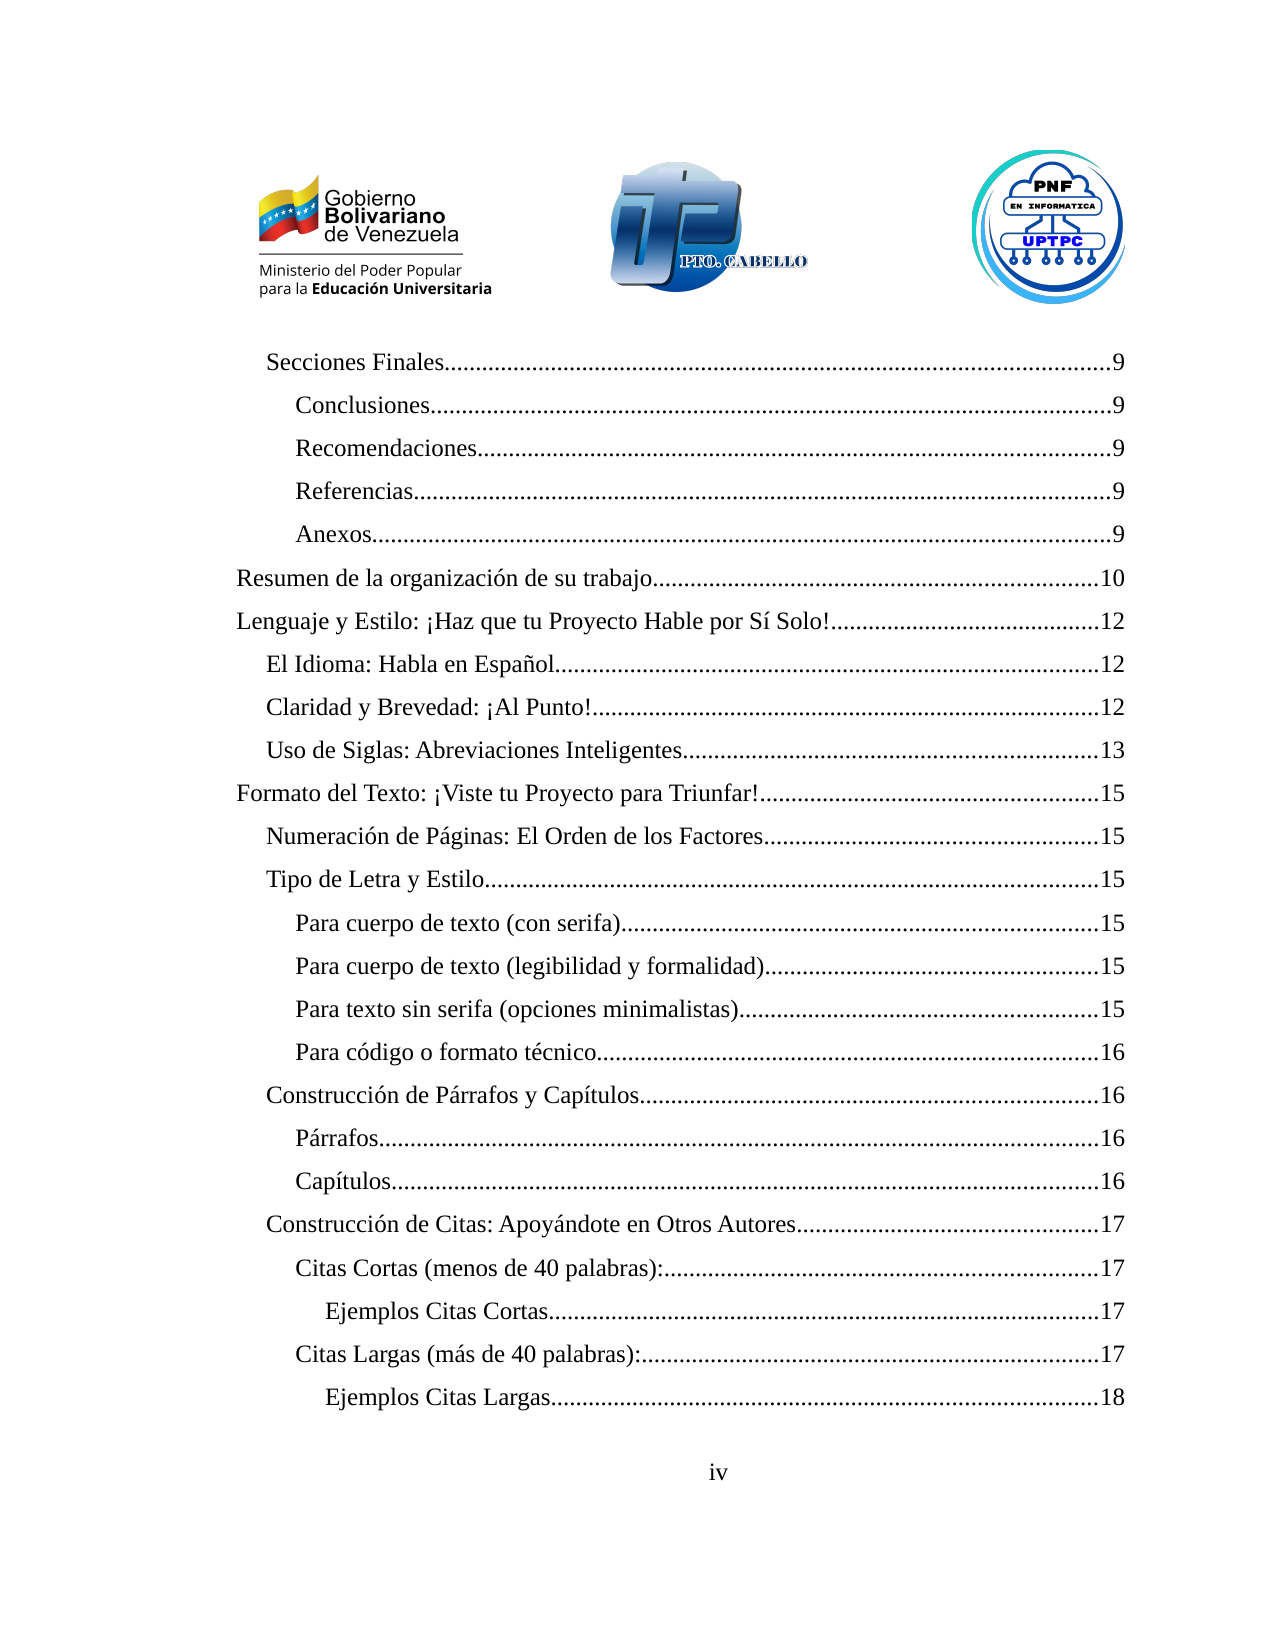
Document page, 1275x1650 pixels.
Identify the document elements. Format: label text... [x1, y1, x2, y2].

text Construcción de Párrafos y Capítulos 16 [266, 1080, 1125, 1109]
text Para código o formato técnico 16 [295, 1037, 1125, 1066]
text Anexos 9 [295, 519, 1125, 548]
picture [971, 150, 1125, 304]
text Lenguaje y Estilo: ¡Haz que tu Proyecto Hable por Sí Solo! 12 [236, 606, 1125, 634]
text Numeración de Páginas: El Orden de los Factores 15 [266, 821, 1125, 850]
text Ejemplos Citas Largas 18 [325, 1382, 1125, 1411]
picture [605, 151, 810, 303]
text Para texto sin serifa (opciones minimalistas) 15 [295, 994, 1125, 1023]
text Citas Largas (más de 40 palabras): 17 [295, 1339, 1125, 1368]
text Ejemplos Citas Cortas 17 [325, 1296, 1125, 1324]
text Claridad y Brevedad: ¡Al Punto! 12 [266, 692, 1125, 721]
text Referencias 9 [295, 476, 1125, 505]
text El Idioma: Habla en Español 12 [266, 649, 1125, 678]
text Para cuerpo de texto (legibilidad y formalidad) 15 [295, 951, 1125, 979]
text Capítulos 16 [295, 1166, 1125, 1195]
text Uso de Siglas: Abreviaciones Inteligentes 13 [266, 735, 1125, 764]
text Citas Cortas (menos de 40 palabras): 17 [295, 1253, 1125, 1281]
text Secciones Finales 9 [266, 347, 1125, 376]
picture [236, 158, 510, 310]
text Construcción de Citas: Apoyándote en Otros Autores 17 [266, 1209, 1125, 1238]
text Párrafos 16 [295, 1123, 1125, 1152]
text Formato del Texto: ¡Viste tu Proyecto para Triunfar! 15 [236, 778, 1125, 807]
text Conclusiones 9 [295, 390, 1125, 419]
text Para cuerpo de texto (con serifa) 15 [295, 908, 1125, 936]
text Resumen de la organización de su trabajo 10 [236, 563, 1125, 591]
text Tipo de Letra y Estilo 15 [266, 864, 1125, 893]
text Recomendaciones 9 [295, 433, 1125, 462]
